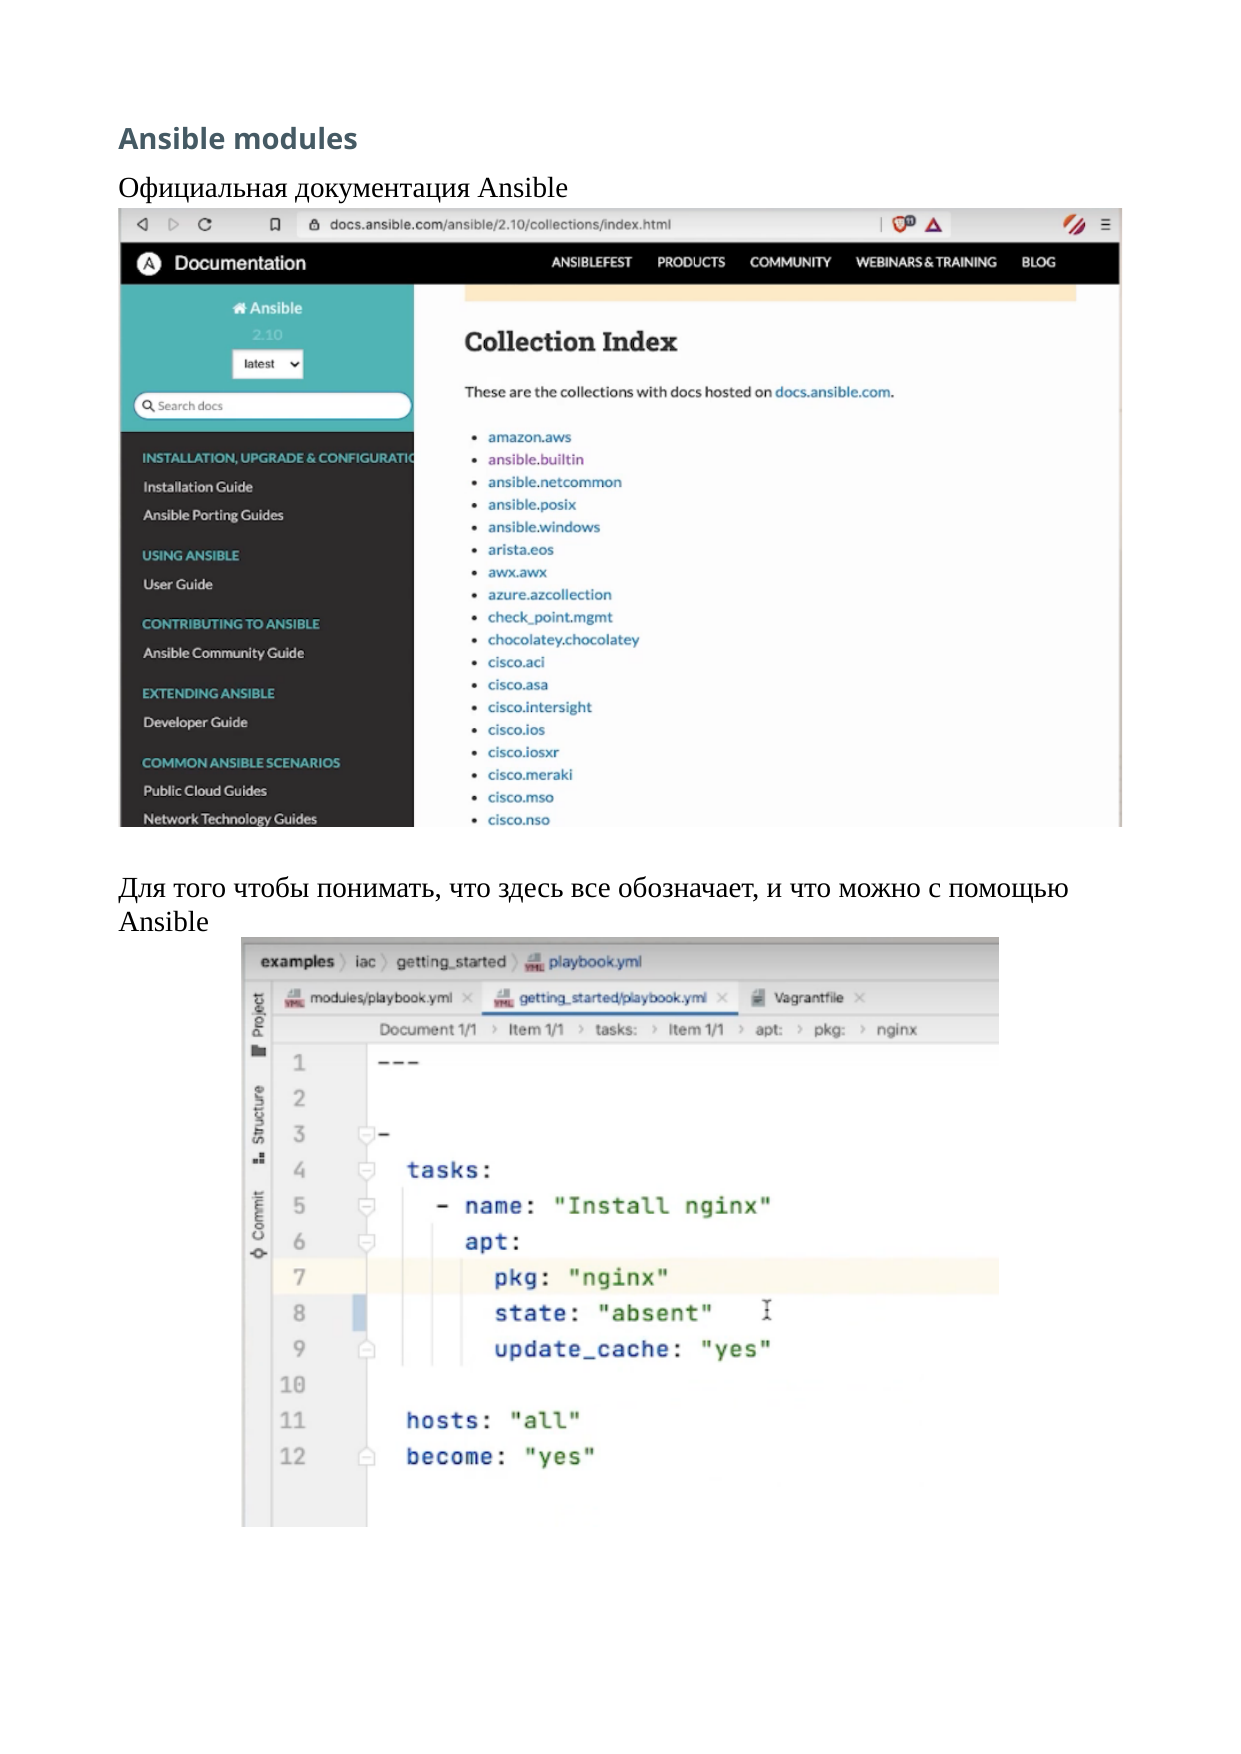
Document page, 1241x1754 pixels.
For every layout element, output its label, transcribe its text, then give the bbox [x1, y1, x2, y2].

picture [118, 208, 1123, 827]
text Официальная документация Ansible [118, 170, 1122, 204]
subtitle Ansible modules [118, 118, 1122, 158]
text Для того чтобы понимать, что здесь все обозначает, и что можно с помощью Ansible [118, 870, 1122, 937]
picture [241, 937, 999, 1527]
